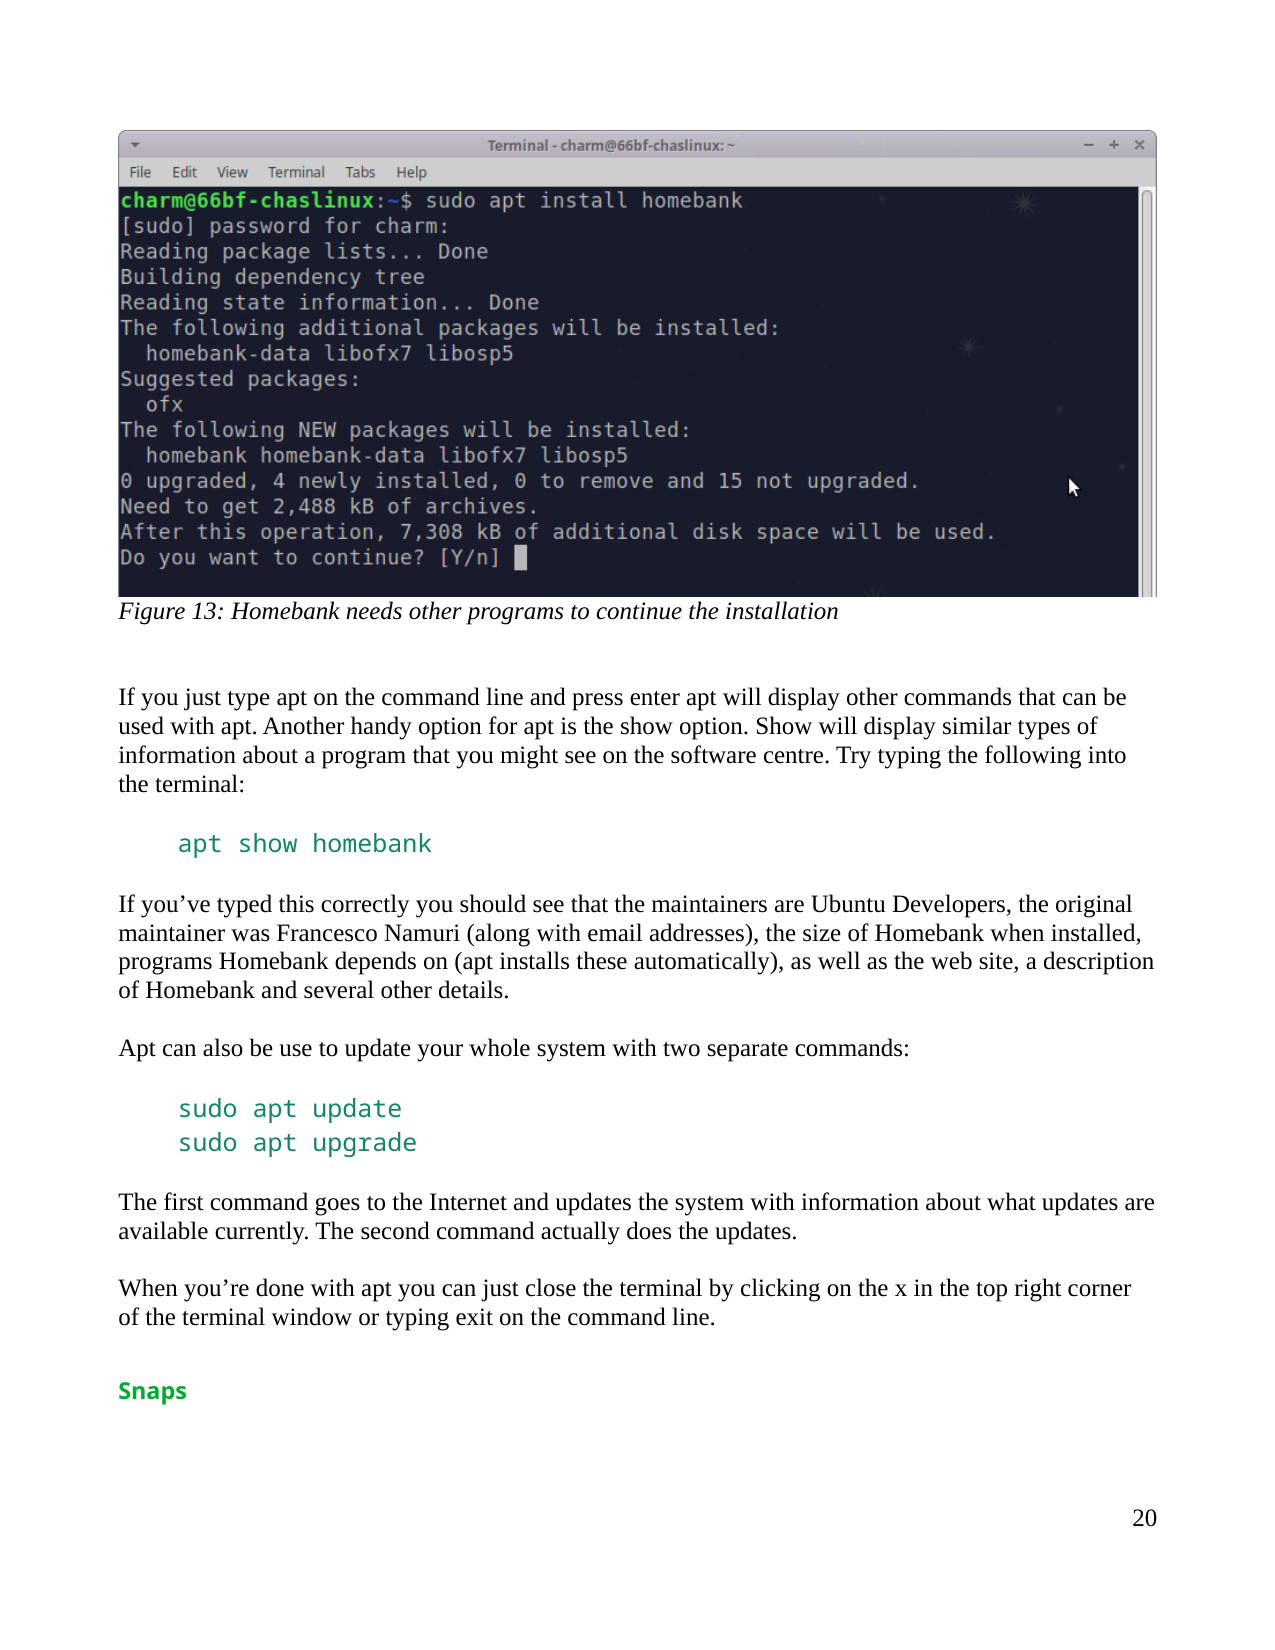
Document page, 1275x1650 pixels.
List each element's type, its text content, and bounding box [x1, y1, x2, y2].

text apt show homebank [177, 826, 1157, 860]
text If you’ve typed this correctly you should see that the maintainers are Ubuntu Developers, the original maintainer was Francesco Namuri (along with email addresses), the size of Homebank when installed, programs Homebank depends on (apt installs these automatically), as well as the web site, a description of Homebank and several other details. [118, 889, 1157, 1004]
picture [118, 130, 1157, 597]
text sudo apt update [177, 1090, 1157, 1124]
text Apt can also be use to update your whole system with two separate commands: [118, 1033, 1157, 1061]
subtitle Snaps [118, 1374, 1157, 1406]
text If you just type apt on the command line and press enter apt will display other commands that can be used with apt. Another handy option for apt is the show option. Show will display similar types of information about a program that you might see on the software centre. Try typing the following into the terminal: [118, 682, 1157, 797]
text Figure 13: Homebank needs other programs to continue the installation [118, 597, 1157, 625]
text The first command goes to the Internet and updates the system with information about what updates are available currently. The second command actually does the updates. [118, 1187, 1157, 1244]
text When you’re done with apt you can just close the terminal by clicking on the x in the top right corner of the terminal window or typing exit on the command line. [118, 1273, 1157, 1331]
text sudo apt upgrade [177, 1124, 1157, 1158]
